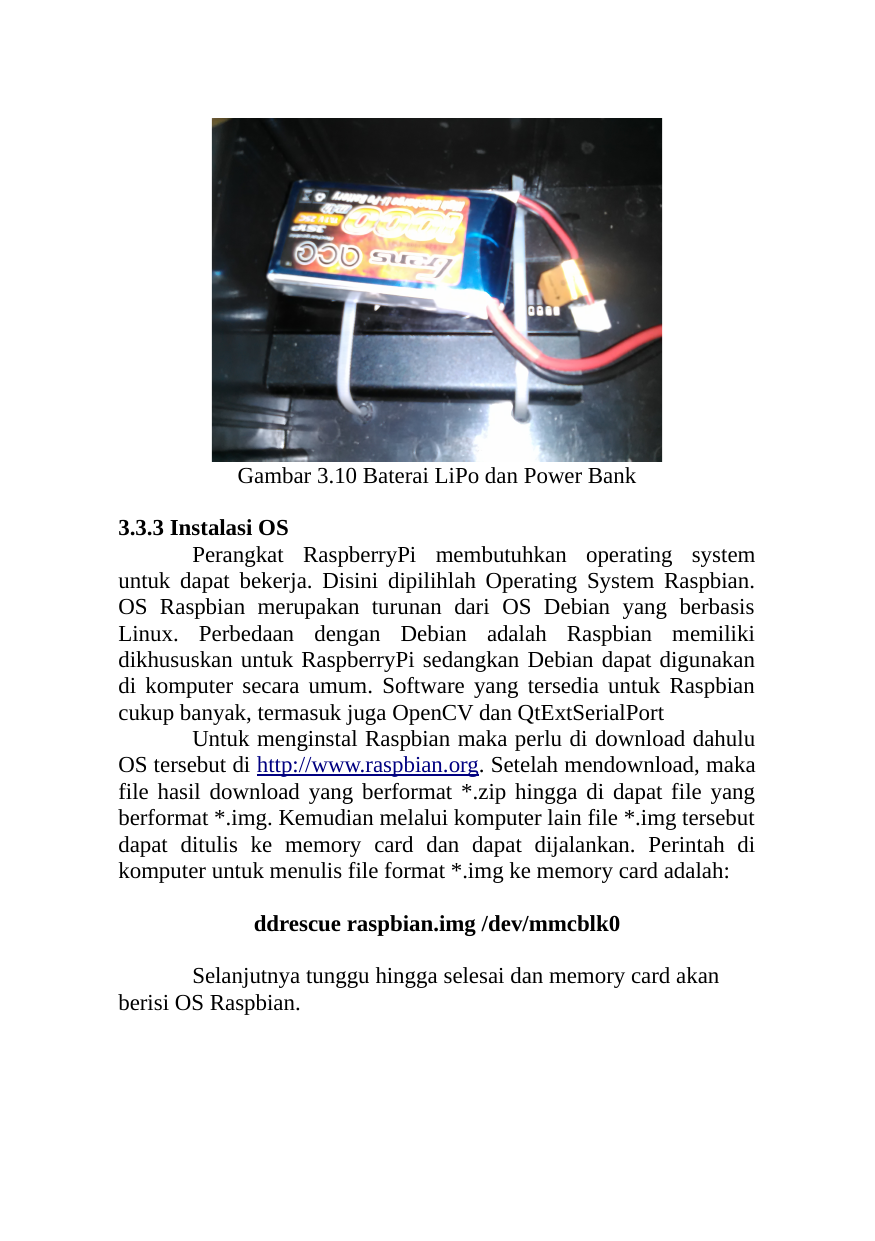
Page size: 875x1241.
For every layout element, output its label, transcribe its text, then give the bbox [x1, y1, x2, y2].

text Selanjutnya tunggu hingga selesai dan memory card akan berisi OS Raspbian. [118, 962, 756, 1015]
text 3.3.3 Instalasi OS [118, 514, 756, 541]
text ddrescue raspbian.img /dev/mmcblk0 [118, 910, 756, 936]
text Untuk menginstal Raspbian maka perlu di download dahulu OS tersebut di http://www.raspbian.org. Setelah mendownload, maka file hasil download yang berformat *.zip hingga di dapat file yang berformat *.img. Kemudian melalui komputer lain file *.img tersebut dapat ditulis ke memory card dan dapat dijalankan. Perintah di komputer untuk menulis file format *.img ke memory card adalah: [118, 725, 756, 883]
picture [211, 118, 663, 462]
text Gambar 3.10 Baterai LiPo dan Power Bank [118, 118, 756, 488]
text Perangkat RaspberryPi membutuhkan operating system untuk dapat bekerja. Disini dipilihlah Operating System Raspbian. OS Raspbian merupakan turunan dari OS Debian yang berbasis Linux. Perbedaan dengan Debian adalah Raspbian memiliki dikhususkan untuk RaspberryPi sedangkan Debian dapat digunakan di komputer secara umum. Software yang tersedia untuk Raspbian cukup banyak, termasuk juga OpenCV dan QtExtSerialPort [118, 541, 756, 725]
